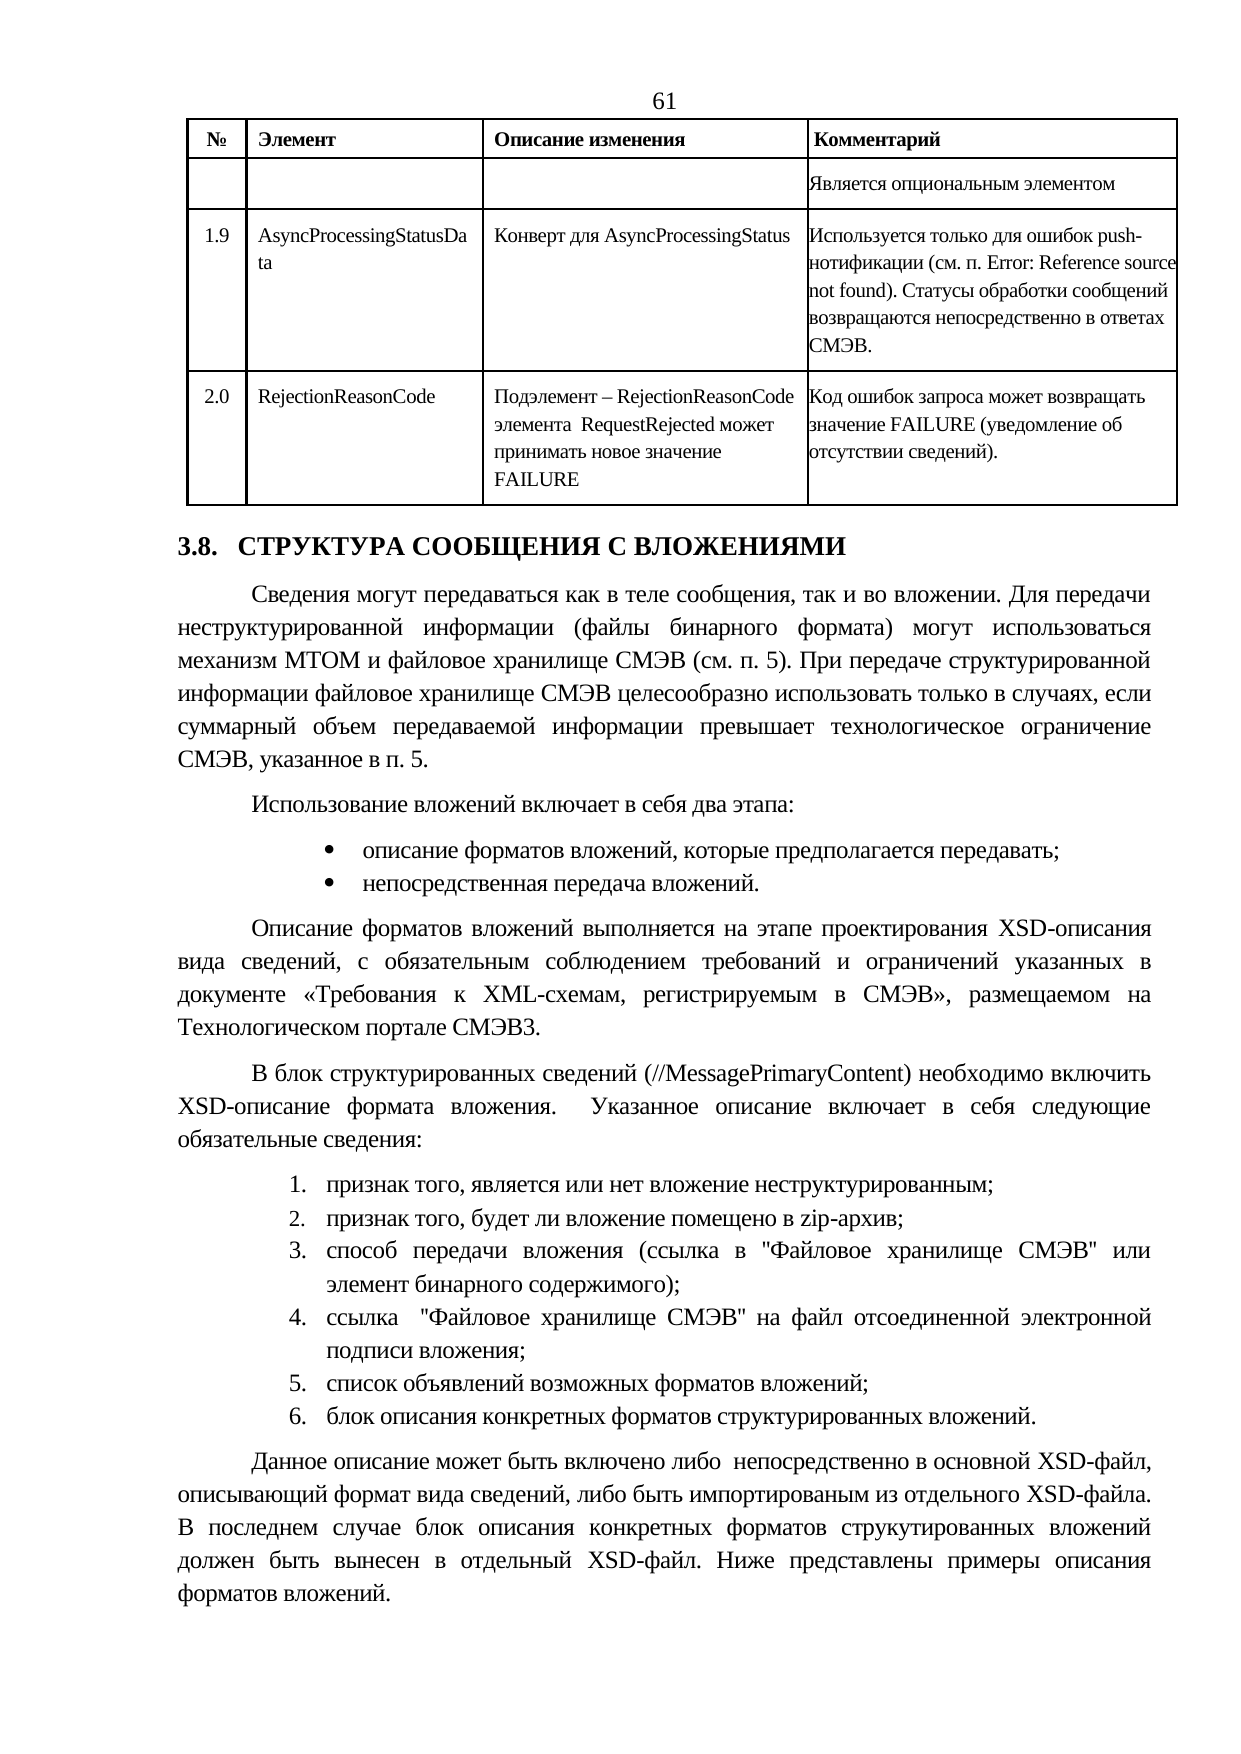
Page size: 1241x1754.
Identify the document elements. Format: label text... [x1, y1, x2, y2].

text В блок структурированных сведений (//MessagePrimaryContent) необходимо включить XSD-описание формата вложения. Указанное описание включает в себя следующие обязательные сведения: [177, 1058, 1152, 1153]
table_cell AsyncProcessingStatusData [248, 210, 482, 369]
table_cell 1.9 [189, 210, 245, 369]
table_header Комментарий [809, 120, 1176, 126]
table_cell RejectionReasonCode [248, 372, 482, 503]
table_header Комментарий [809, 151, 1176, 157]
text Данное описание может быть включено либо непосредственно в основной XSD-файл, описывающий формат вида сведений, либо быть импортированым из отдельного XSD-файла. В последнем случае блок описания конкретных форматов струкутированных вложений должен быть вынесен в отдельный XSD-файл. Ниже представлены примеры описания форматов вложений. [177, 1446, 1152, 1607]
table_cell Используется только для ошибок push-нотификации (см. п. Error: Reference source not found). Статусы обработки сообщений возвращаются непосредственно в ответах СМЭВ. [809, 210, 1176, 222]
table_cell [484, 159, 807, 208]
table_cell Код ошибок запроса может возвращать значение FAILURE (уведомление об отсутствии сведений). [809, 463, 1176, 503]
text Сведения могут передаваться как в теле сообщения, так и во вложении. Для передачи неструктурированной информации (файлы бинарного формата) могут использоваться механизм МТОМ и файловое хранилище СМЭВ (см. п. 5). При передаче структурированной информации файловое хранилище СМЭВ целесообразно использовать только в случаях, если суммарный объем передаваемой информации превышает технологическое ограничение СМЭВ, указанное в п. 5. [177, 579, 1152, 773]
table_cell Используется только для ошибок push-нотификации (см. п. Error: Reference source not found). Статусы обработки сообщений возвращаются непосредственно в ответах СМЭВ. [809, 357, 1176, 369]
list признак того, является или нет вложение неструктурированным; [288, 1169, 1152, 1198]
table_header № [189, 120, 245, 157]
text Описание форматов вложений выполняется на этапе проектирования XSD-описания вида сведений, с обязательным соблюдением требований и ограничений указанных в документе «Требования к XML-схемам, регистрируемым в СМЭВ», размещаемом на Технологическом портале СМЭВ3. [177, 913, 1152, 1041]
list описание форматов вложений, которые предполагается передавать; [325, 835, 1152, 864]
list список объявлений возможных форматов вложений; [288, 1368, 1152, 1396]
subtitle Структура сообщения с вложениями [177, 531, 1152, 562]
table_cell Элемент введен для маршрутизации ответа на запрос на сервер-отправитель, если информационная система отправителя запросов представляет собой многосерверную (многонодную) архитектуру (см. п. 3.2.1).. Является опциональным элементом [809, 195, 1176, 208]
list ссылка ''Файловое хранилище СМЭВ'' на файл отсоединенной электронной подписи вложения; [288, 1302, 1152, 1363]
table_cell Конверт для AsyncProcessingStatus [484, 210, 807, 369]
text Использование вложений включает в себя два этапа: [177, 789, 1152, 818]
list непосредственная передача вложений. [325, 868, 1152, 897]
table_header Элемент [248, 120, 482, 157]
list блок описания конкретных форматов структурированных вложений. [288, 1401, 1152, 1429]
table_header Описание изменения [484, 120, 807, 157]
table_cell [248, 159, 482, 208]
table_cell Подэлемент – RejectionReasonCode элемента RequestRejected может принимать новое значение FAILURE [484, 372, 807, 503]
list способ передачи вложения (ссылка в ''Файловое хранилище СМЭВ'' или элемент бинарного содержимого); [288, 1236, 1152, 1297]
list признак того, будет ли вложение помещено в zip-архив; [288, 1203, 1152, 1231]
table_cell [189, 159, 245, 208]
table_cell 2.0 [189, 372, 245, 503]
table_cell Код ошибок запроса может возвращать значение FAILURE (уведомление об отсутствии сведений). [809, 372, 1176, 384]
